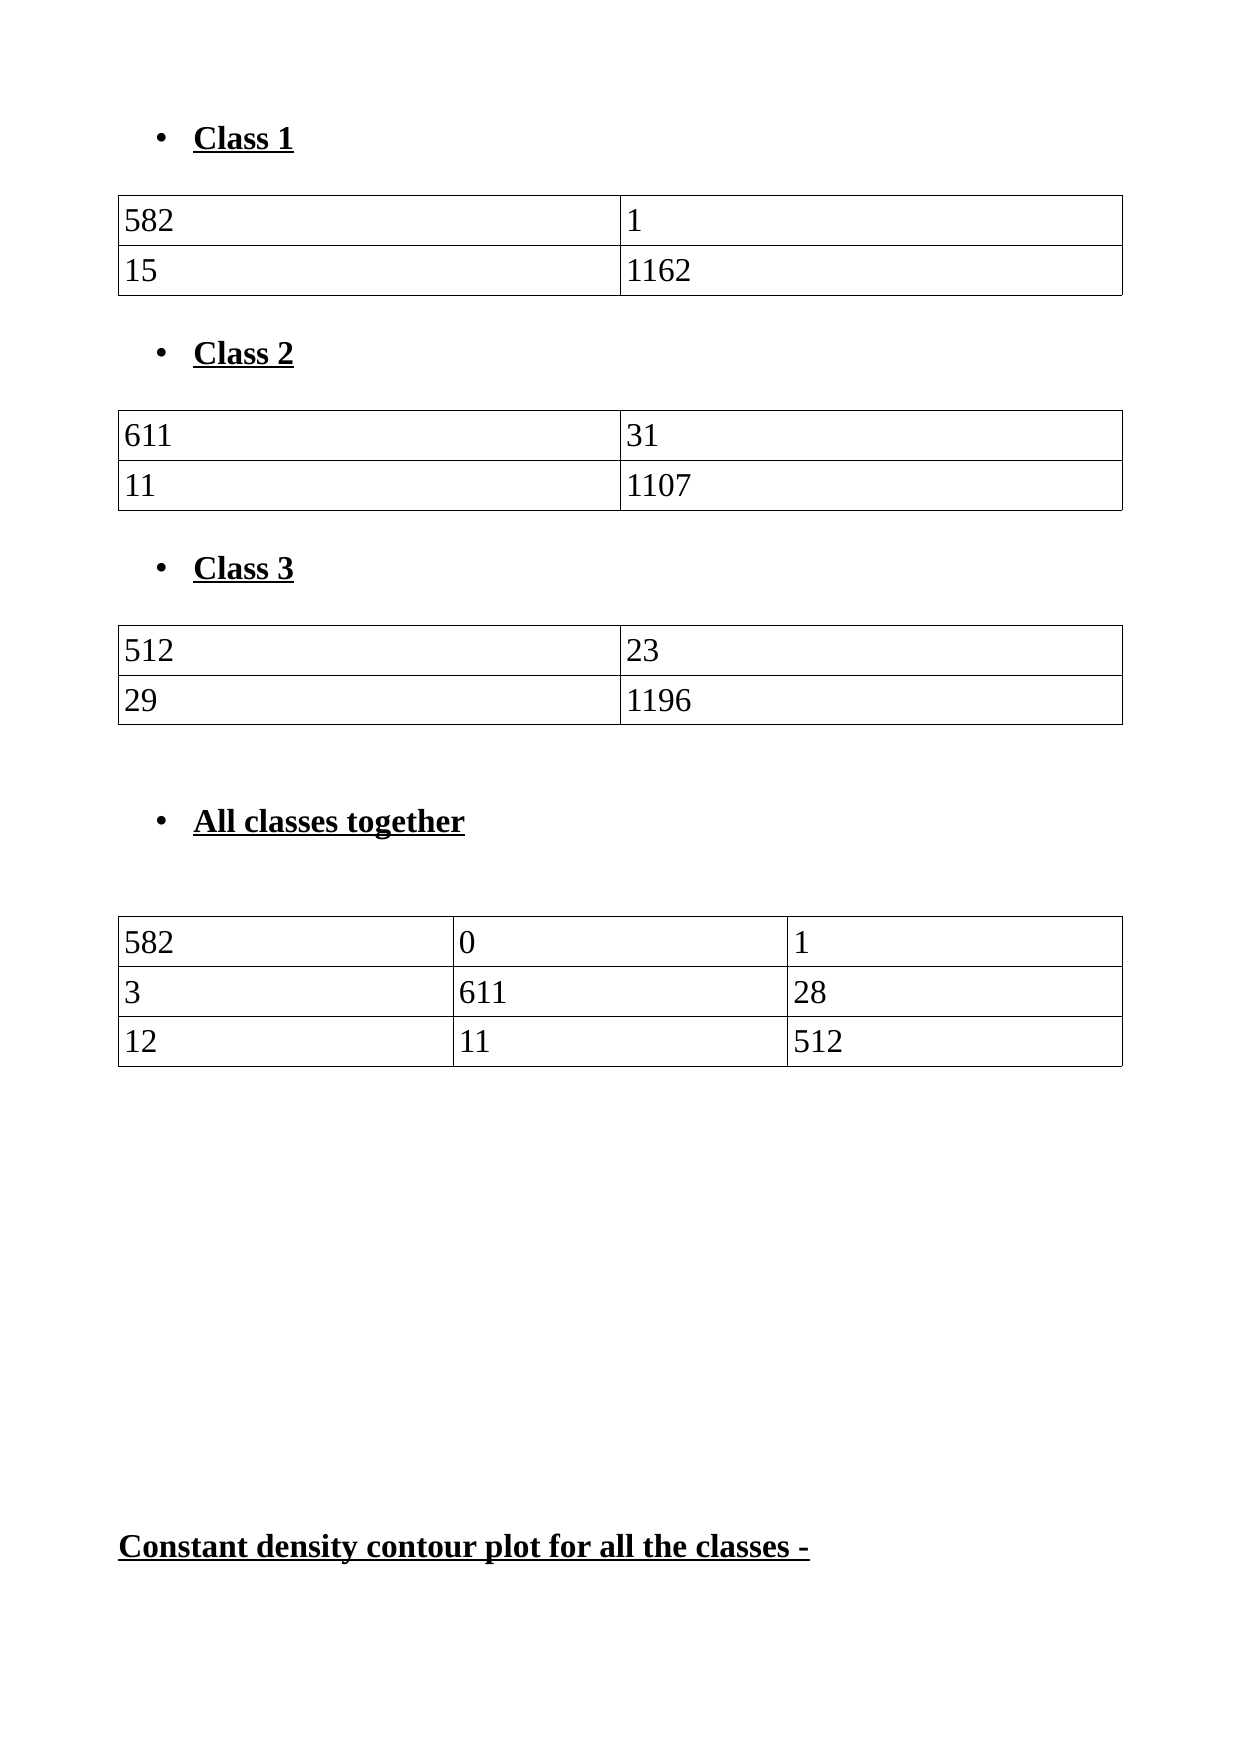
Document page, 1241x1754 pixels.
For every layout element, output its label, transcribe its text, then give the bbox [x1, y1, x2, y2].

list Class 2 [156, 333, 1122, 371]
table_header 582 [119, 917, 453, 966]
table_cell 512 [788, 1017, 1122, 1066]
table_header 0 [454, 917, 787, 966]
text Constant density contour plot for all the classes - [118, 1526, 1122, 1564]
table_header 512 [119, 626, 620, 674]
table_cell 29 [119, 676, 620, 724]
list All classes together [156, 801, 1122, 839]
table_cell 11 [454, 1017, 787, 1066]
table_header 31 [621, 411, 1122, 459]
table_header 611 [119, 411, 620, 459]
table_header 1 [621, 196, 1122, 245]
table_cell 12 [119, 1017, 453, 1066]
table_cell 1196 [621, 676, 1122, 724]
table_header 582 [119, 196, 620, 245]
list Class 3 [156, 548, 1122, 586]
table_cell 11 [119, 461, 620, 509]
table_cell 611 [454, 967, 787, 1016]
list Class 1 [156, 118, 1122, 156]
table_cell 1107 [621, 461, 1122, 509]
table_cell 28 [788, 967, 1122, 1016]
table_cell 1162 [621, 246, 1122, 294]
table_header 1 [788, 917, 1122, 966]
table_cell 15 [119, 246, 620, 294]
table_header 23 [621, 626, 1122, 674]
table_cell 3 [119, 967, 453, 1016]
